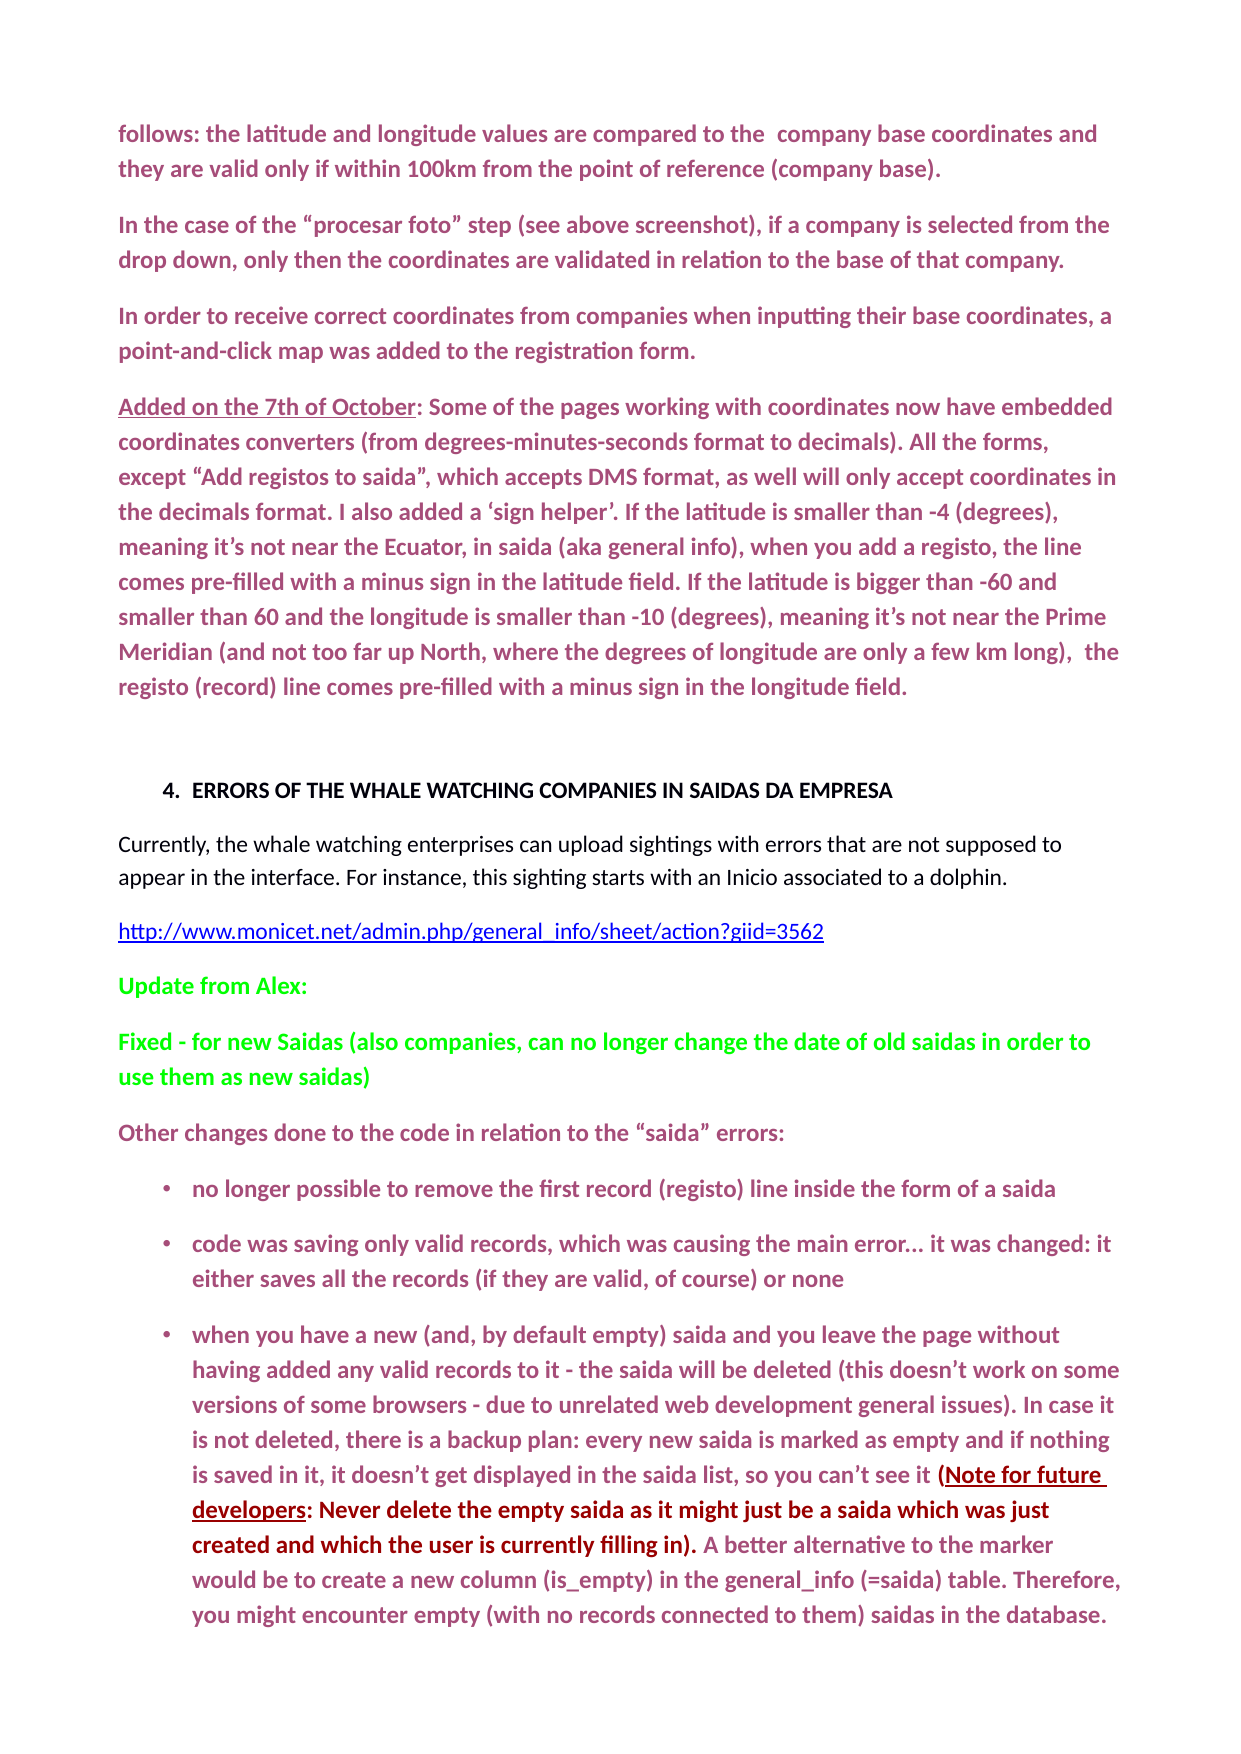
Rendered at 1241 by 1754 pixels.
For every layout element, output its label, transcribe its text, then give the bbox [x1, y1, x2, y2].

list when you have a new (and, by default empty) saida and you leave the page without having added any valid records to it - the saida will be deleted (this doesn’t work on some versions of some browsers - due to unrelated web development general issues). In case it is not deleted, there is a backup plan: every new saida is marked as empty and if nothing is saved in it, it doesn’t get displayed in the saida list, so you can’t see it (Note for future developers: Never delete the empty saida as it might just be a saida which was just created and which the user is currently filling in). A better alternative to the marker would be to create a new column (is_empty) in the general_info (=saida) table. Therefore, you might encounter empty (with no records connected to them) saidas in the database. [162, 1319, 1122, 1630]
text http://www.monicet.net/admin.php/general_info/sheet/action?giid=3562 [118, 916, 1122, 945]
text In the case of the “procesar foto” step (see above screenshot), if a company is selected from the drop down, only then the coordinates are validated in relation to the base of that company. [118, 209, 1122, 274]
list no longer possible to remove the first record (registo) line inside the form of a saida [162, 1173, 1122, 1203]
text Added on the 7th of October: Some of the pages working with coordinates now have embedded coordinates converters (from degrees-minutes-seconds format to decimals). All the forms, except “Add registos to saida”, which accepts DMS format, as well will only accept coordinates in the decimals format. I also added a ‘sign helper’. If the latitude is smaller than -4 (degrees), meaning it’s not near the Ecuator, in saida (aka general info), when you add a registo, the line comes pre-filled with a minus sign in the latitude field. If the latitude is bigger than -60 and smaller than 60 and the longitude is smaller than -10 (degrees), meaning it’s not near the Prime Meridian (and not too far up North, where the degrees of longitude are only a few km long), the registo (record) line comes pre-filled with a minus sign in the longitude field. [118, 391, 1122, 701]
text Other changes done to the code in relation to the “saida” errors: [118, 1117, 1122, 1147]
list ERRORS OF THE WHALE WATCHING COMPANIES IN SAIDAS DA EMPRESA [162, 776, 1122, 804]
text Update from Alex: [118, 970, 1122, 1001]
text follows: the latitude and longitude values are compared to the company base coordinates and they are valid only if within 100km from the point of reference (company base). [118, 118, 1122, 184]
list code was saving only valid records, which was causing the main error... it was changed: it either saves all the records (if they are valid, of course) or none [162, 1229, 1122, 1294]
text In order to receive correct coordinates from companies when inputting their base coordinates, a point-and-click map was added to the registration form. [118, 300, 1122, 365]
text Fixed - for new Saidas (also companies, can no longer change the date of old saidas in order to use them as new saidas) [118, 1026, 1122, 1092]
text Currently, the whale watching enterprises can upload sightings with errors that are not supposed to appear in the interface. For instance, this sighting starts with an Inicio associated to a dolphin. [118, 829, 1122, 891]
